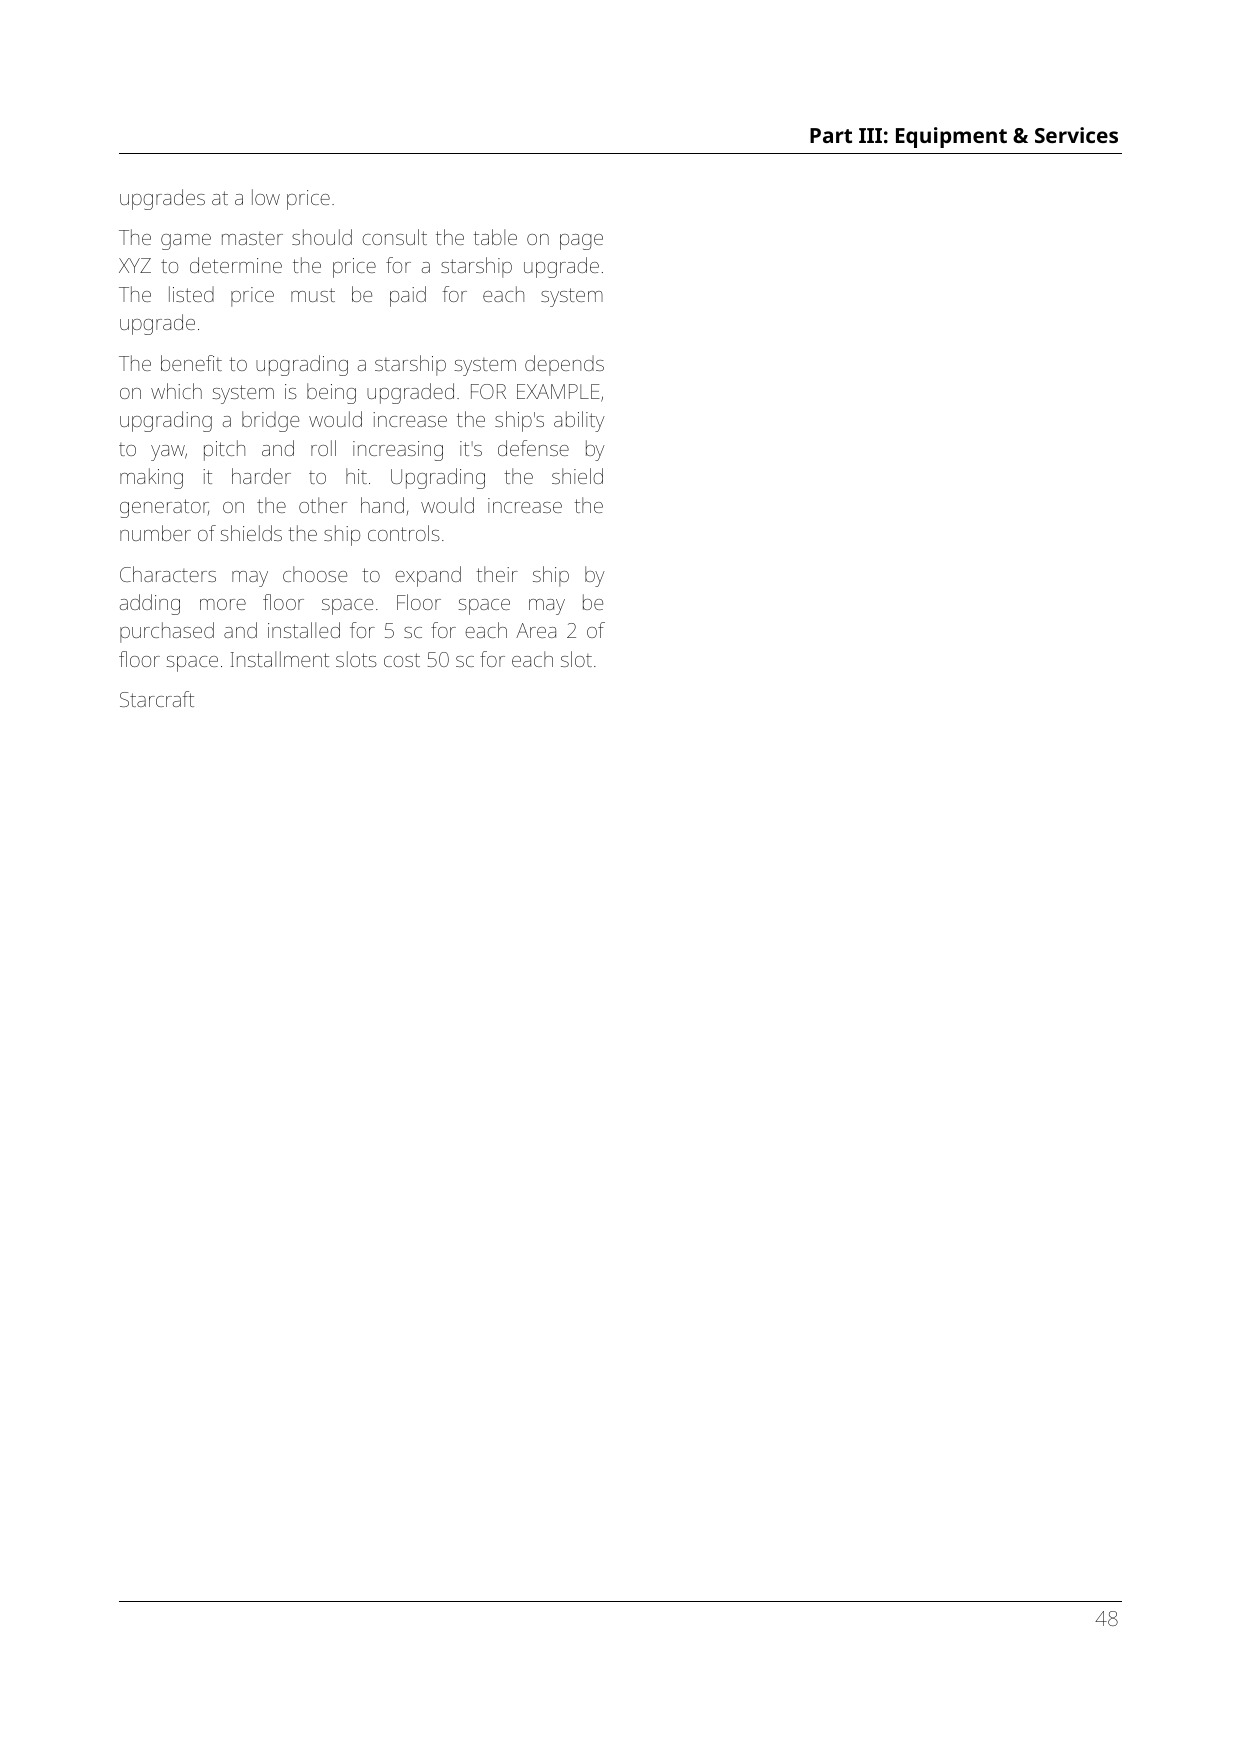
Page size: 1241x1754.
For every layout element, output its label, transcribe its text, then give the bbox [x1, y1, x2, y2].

text The benefit to upgrading a starship system depends on which system is being upgraded. FOR EXAMPLE, upgrading a bridge would increase the ship's ability to yaw, pitch and roll increasing it's defense by making it harder to hit. Upgrading the shield generator, on the other hand, would increase the number of shields the ship controls. [118, 349, 605, 548]
text Characters may choose to expand their ship by adding more floor space. Floor space may be purchased and installed for 5 sc for each Area 2 of floor space. Installment slots cost 50 sc for each slot. [118, 560, 605, 673]
text upgrades at a low price. [118, 183, 605, 211]
text Starcraft [118, 686, 605, 714]
text The game master should consult the table on page XYZ to determine the price for a starship upgrade. The listed price must be paid for each system upgrade. [118, 223, 605, 337]
